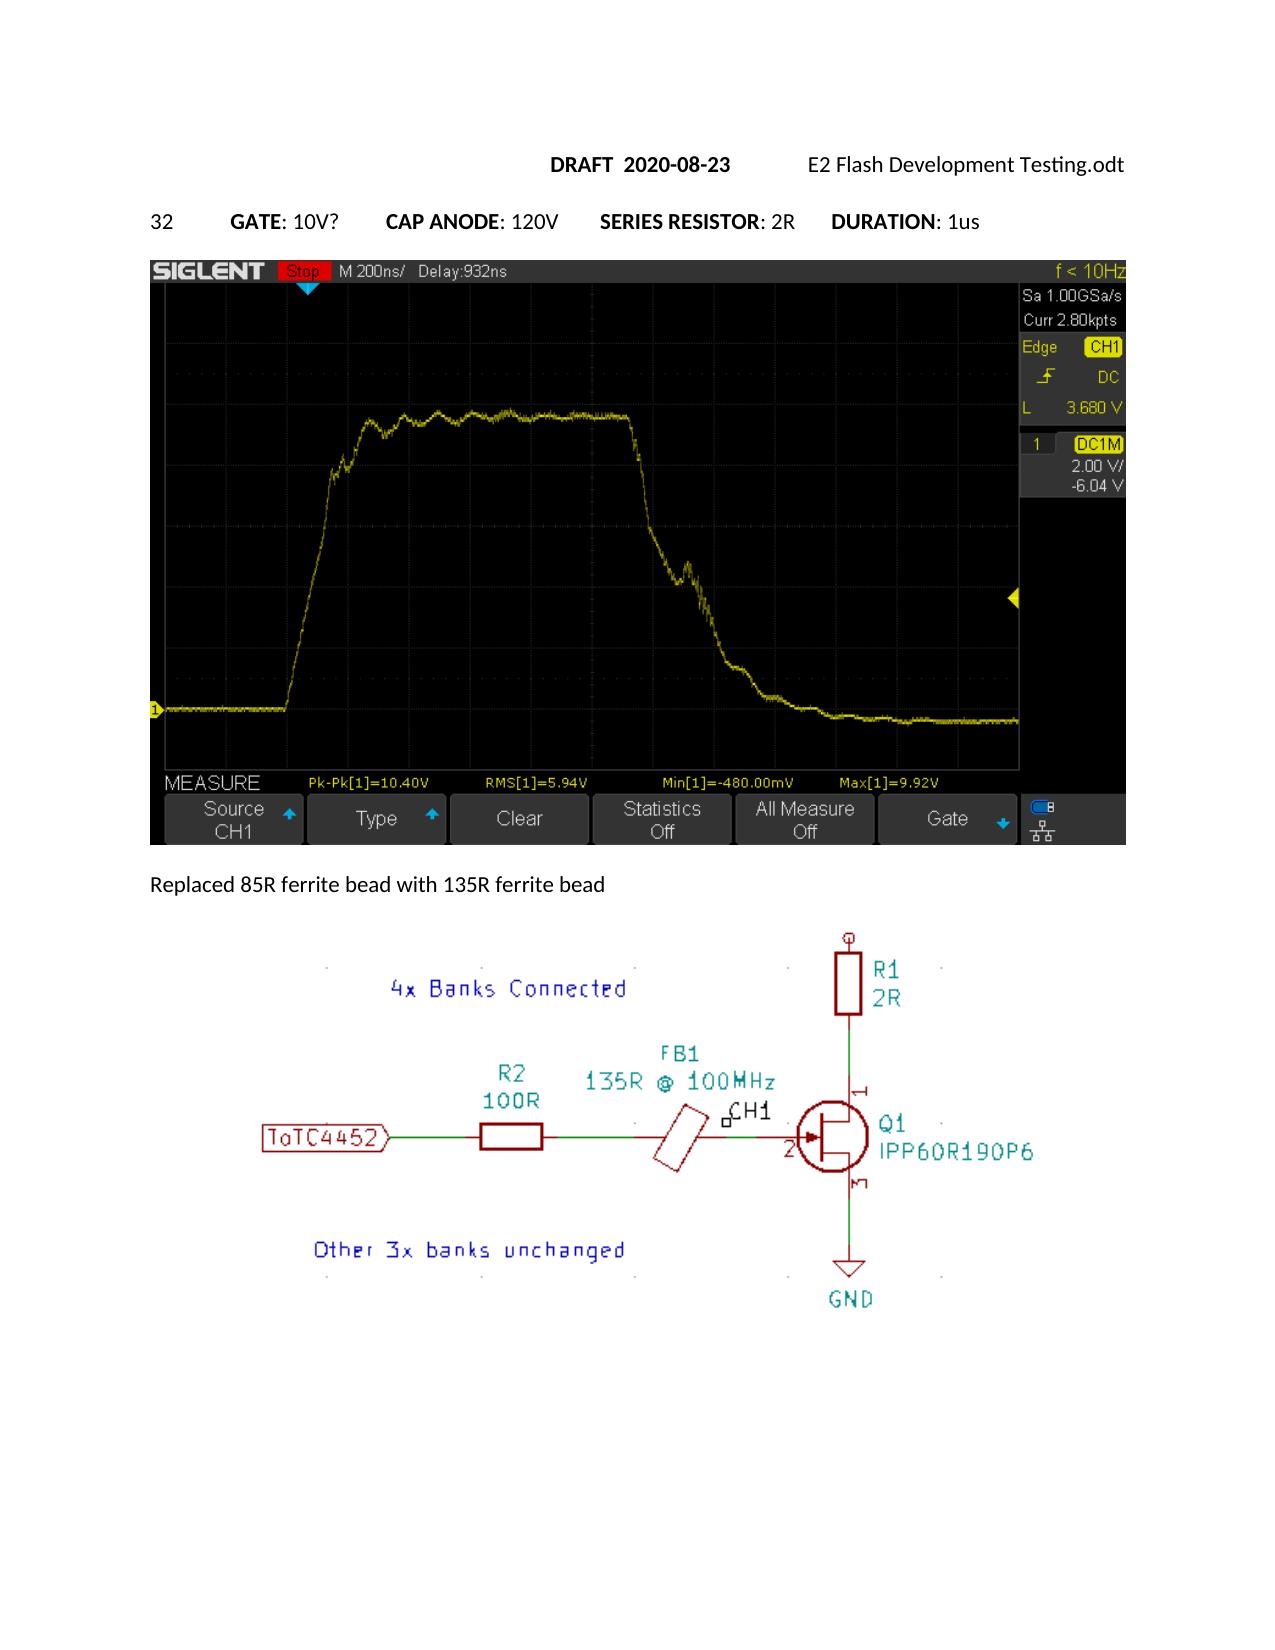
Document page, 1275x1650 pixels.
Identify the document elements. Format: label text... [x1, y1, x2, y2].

picture [220, 922, 1055, 1322]
text 32 GATE: 10V? CAP ANODE: 120V SERIES RESISTOR: 2R DURATION: 1us [150, 207, 1125, 236]
text Replaced 85R ferrite bead with 135R ferrite bead [150, 870, 1125, 898]
picture [150, 260, 1126, 845]
